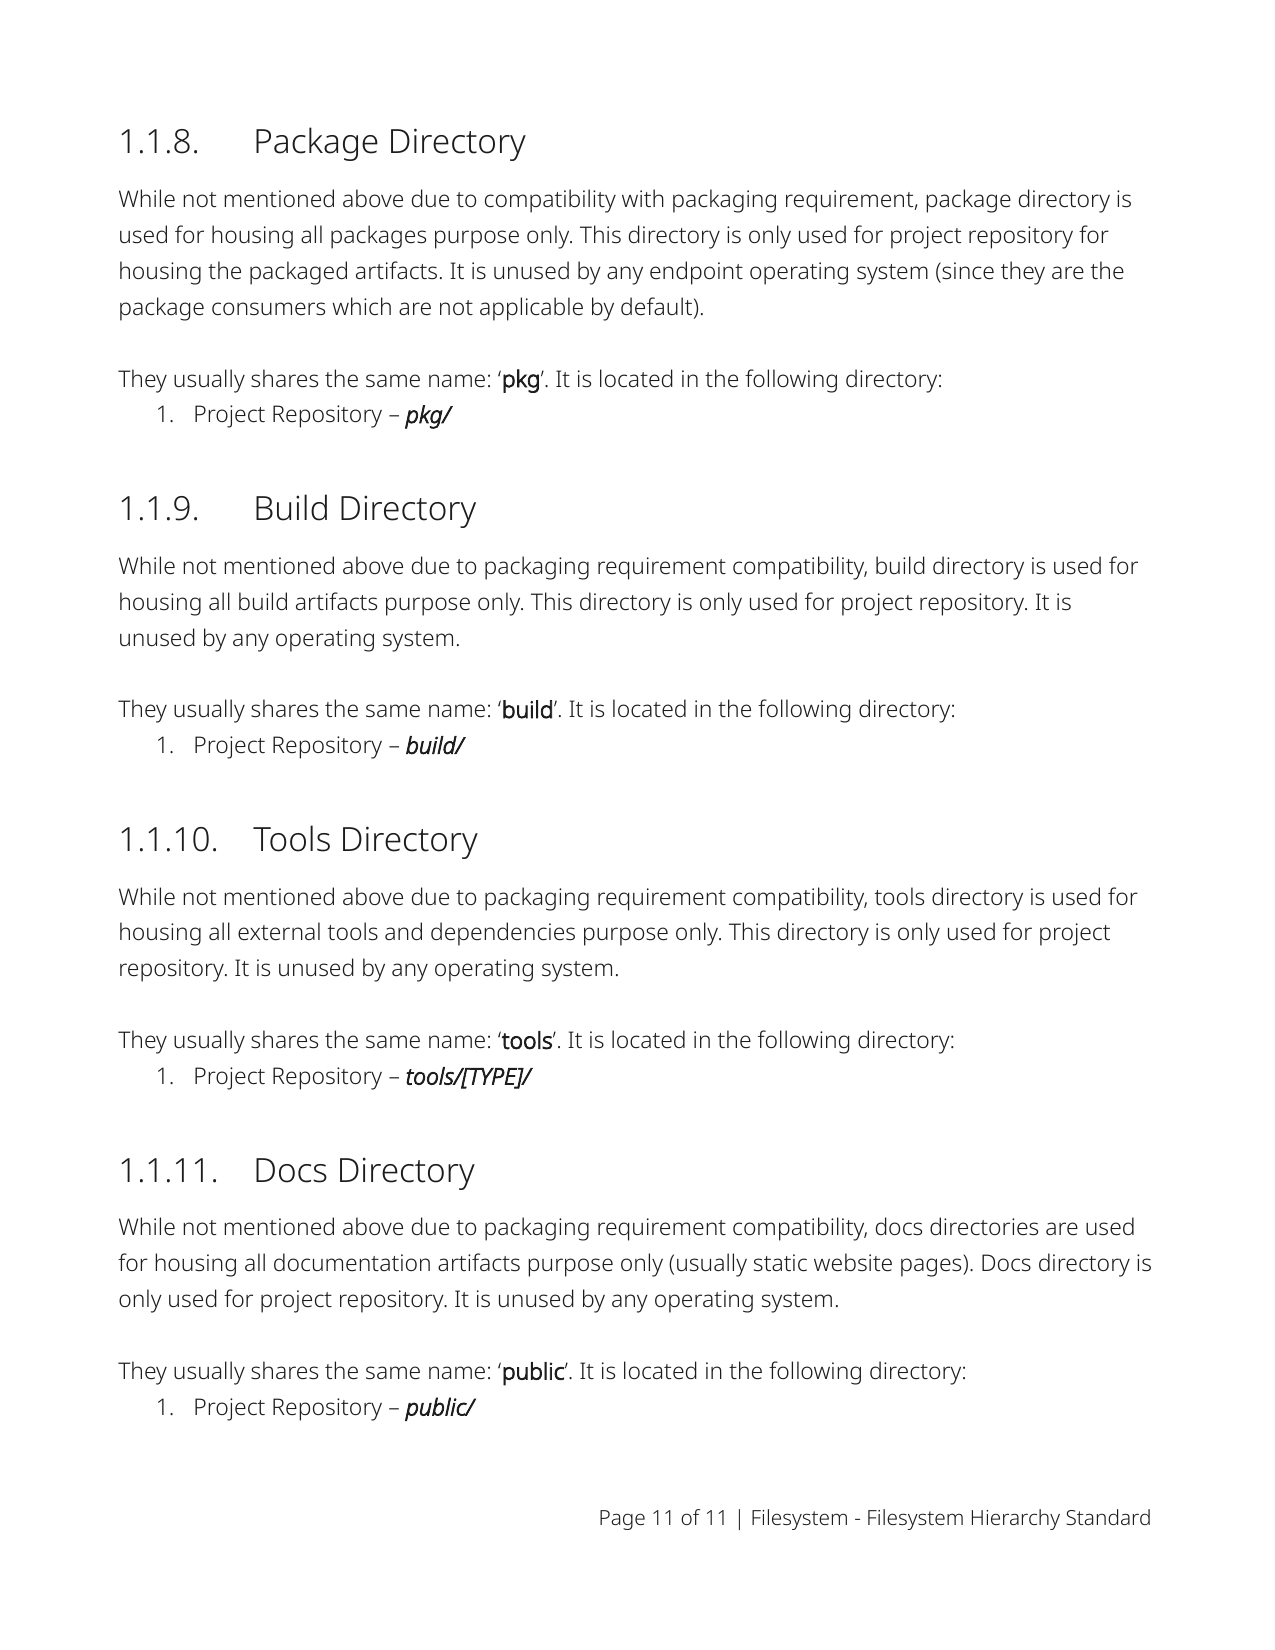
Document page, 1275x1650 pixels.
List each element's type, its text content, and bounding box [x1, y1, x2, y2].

text They usually shares the same name: ‘build’. It is located in the following directory: [118, 693, 1157, 724]
subtitle Package Directory [118, 118, 1157, 163]
list Project Repository – build/ [156, 729, 1157, 761]
subtitle Docs Directory [118, 1147, 1157, 1192]
list Project Repository – public/ [156, 1391, 1157, 1422]
text They usually shares the same name: ‘pkg’. It is located in the following directory: [118, 362, 1157, 394]
text While not mentioned above due to packaging requirement compatibility, docs directories are used for housing all documentation artifacts purpose only (usually static website pages). Docs directory is only used for project repository. It is unused by any operating system. [118, 1211, 1157, 1314]
text They usually shares the same name: ‘public’. It is located in the following directory: [118, 1355, 1157, 1386]
subtitle Tools Directory [118, 816, 1157, 861]
text They usually shares the same name: ‘tools’. It is located in the following directory: [118, 1024, 1157, 1055]
text While not mentioned above due to packaging requirement compatibility, build directory is used for housing all build artifacts purpose only. This directory is only used for project repository. It is unused by any operating system. [118, 549, 1157, 653]
text While not mentioned above due to packaging requirement compatibility, tools directory is used for housing all external tools and dependencies purpose only. This directory is only used for project repository. It is unused by any operating system. [118, 880, 1157, 983]
list Project Repository – pkg/ [156, 398, 1157, 430]
subtitle Build Directory [118, 485, 1157, 530]
list Project Repository – tools/[TYPE]/ [156, 1060, 1157, 1091]
text While not mentioned above due to compatibility with packaging requirement, package directory is used for housing all packages purpose only. This directory is only used for project repository for housing the packaged artifacts. It is unused by any endpoint operating system (since they are the package consumers which are not applicable by default). [118, 183, 1157, 322]
